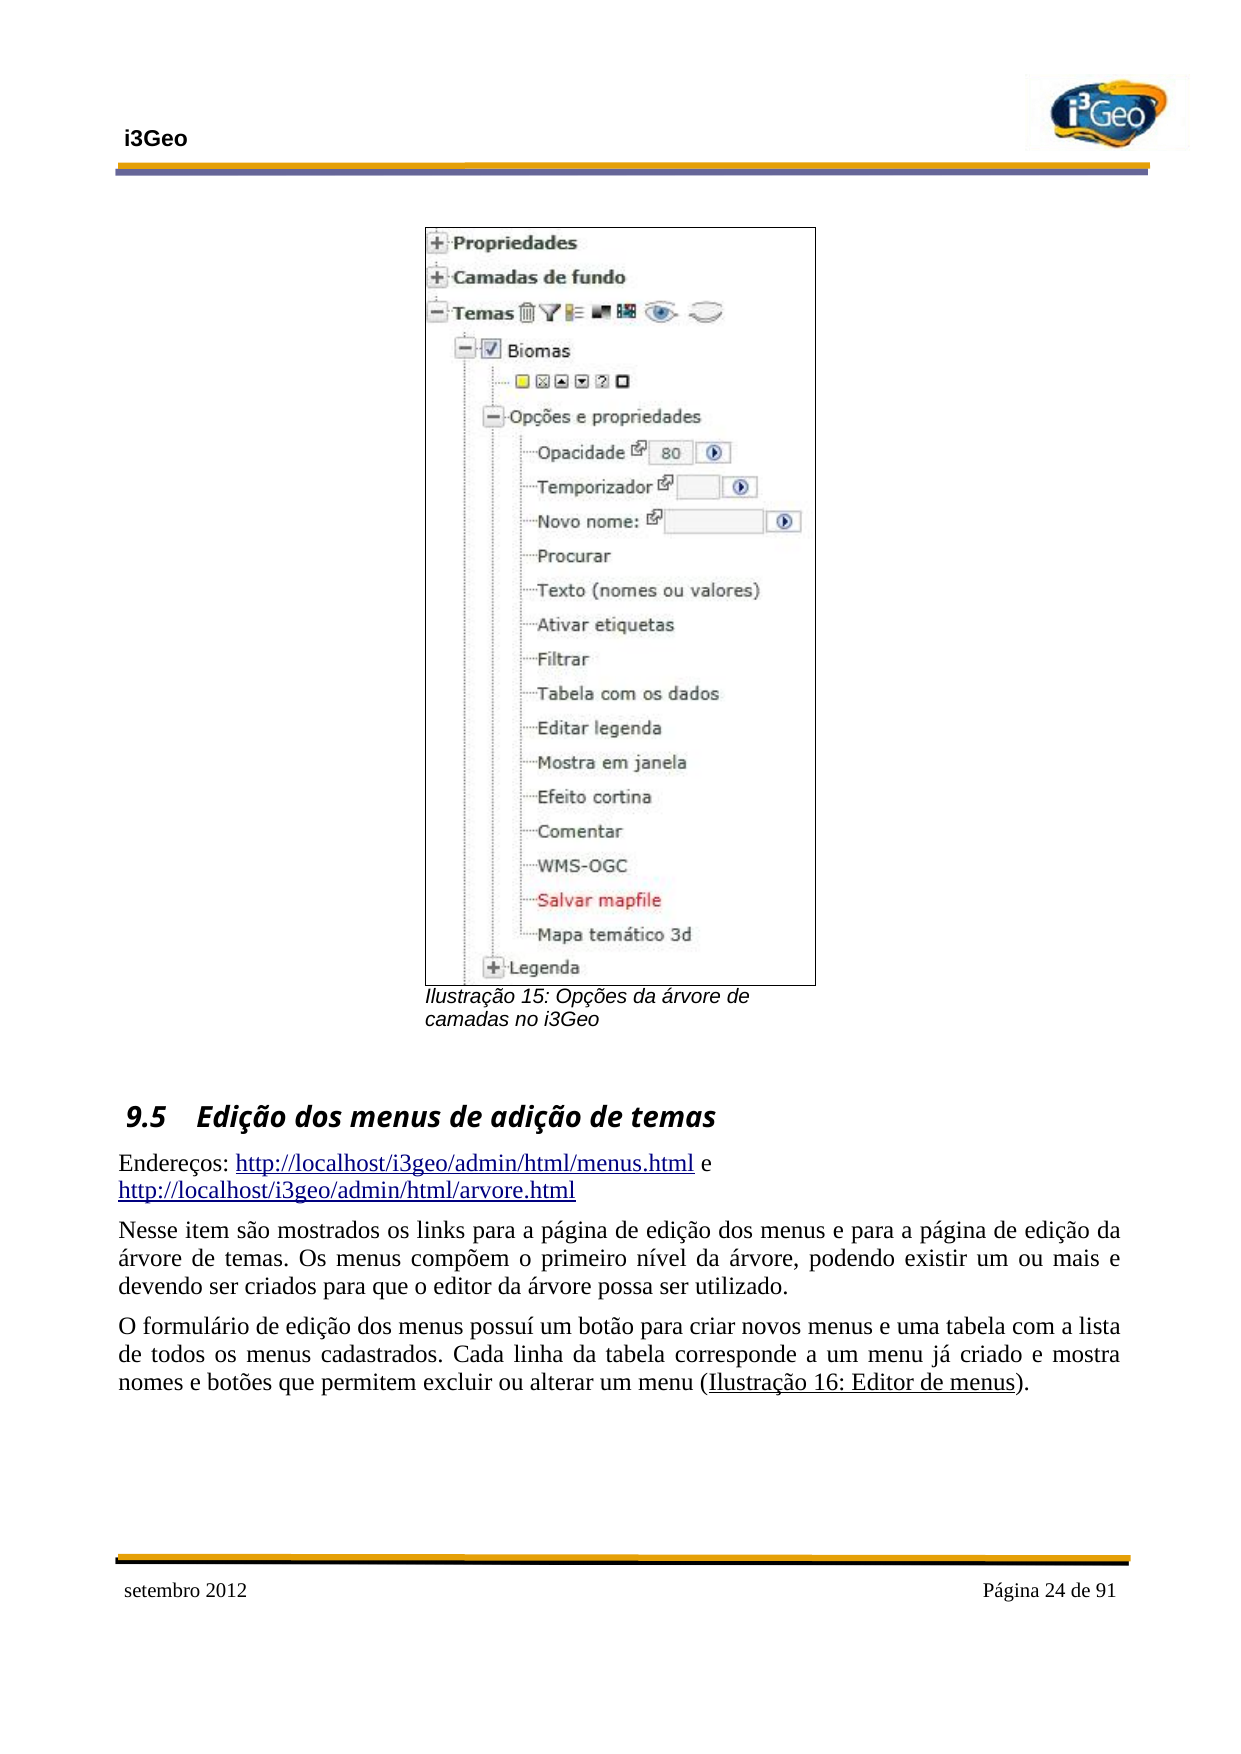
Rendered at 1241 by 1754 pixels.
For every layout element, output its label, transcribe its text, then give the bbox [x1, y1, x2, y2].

text O formulário de edição dos menus possuí um botão para criar novos menus e uma tabela com a lista de todos os menus cadastrados. Cada linha da tabela corresponde a um menu já criado e mostra nomes e botões que permitem excluir ou alterar um menu (Ilustração 16: Editor de menus). [118, 1312, 1122, 1395]
picture [1025, 74, 1191, 151]
text Nesse item são mostrados os links para a página de edição dos menus e para a página de edição da árvore de temas. Os menus compõem o primeiro nível da árvore, podendo existir um ou mais e devendo ser criados para que o editor da árvore possa ser utilizado. [118, 1217, 1122, 1300]
picture [426, 228, 815, 985]
text Ilustração 15: Opções da árvore de camadas no i3Geo [425, 986, 815, 1031]
subtitle Edição dos menus de adição de temas [118, 1096, 1122, 1136]
text Endereços: http://localhost/i3geo/admin/html/menus.html e http://localhost/i3geo/admin/html/arvore.html [118, 1149, 1122, 1204]
